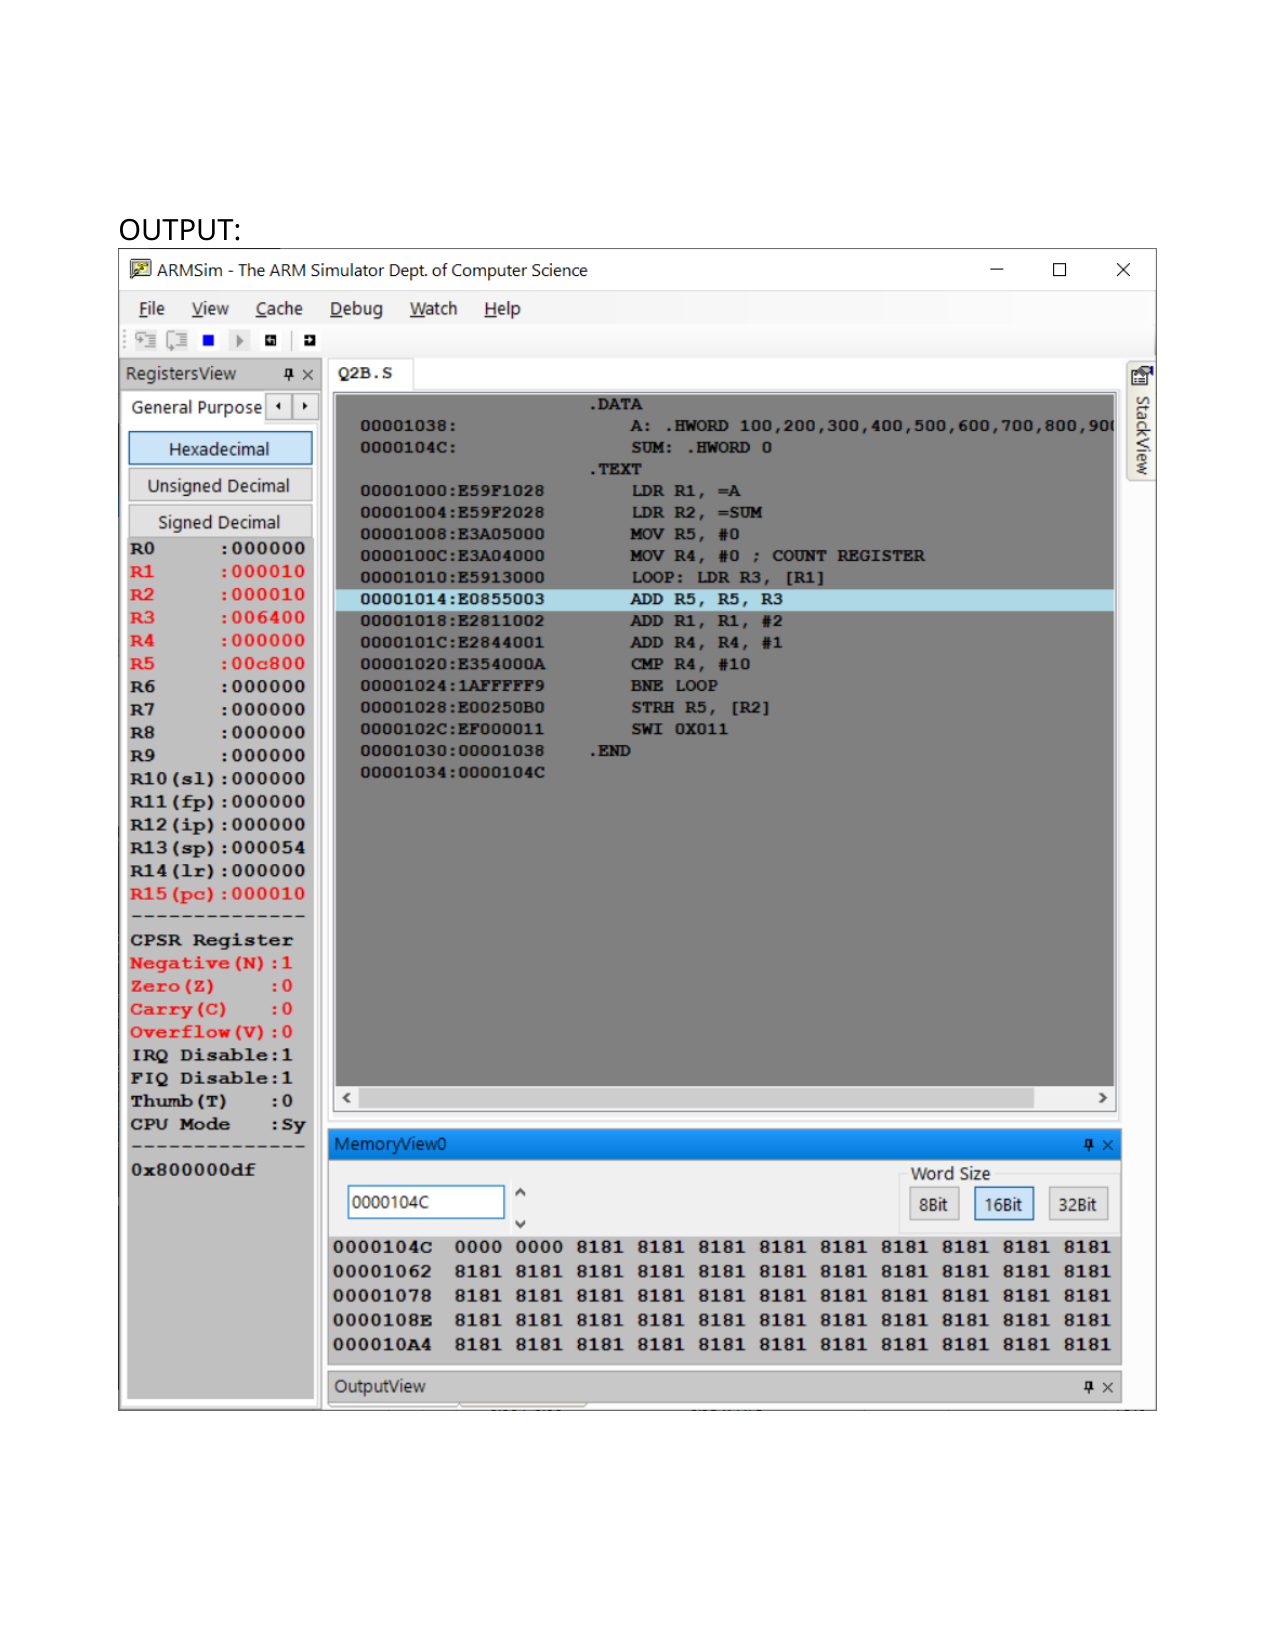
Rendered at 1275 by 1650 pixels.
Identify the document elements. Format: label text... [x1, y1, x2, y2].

picture [118, 248, 1157, 1411]
text OUTPUT: [118, 209, 1157, 248]
